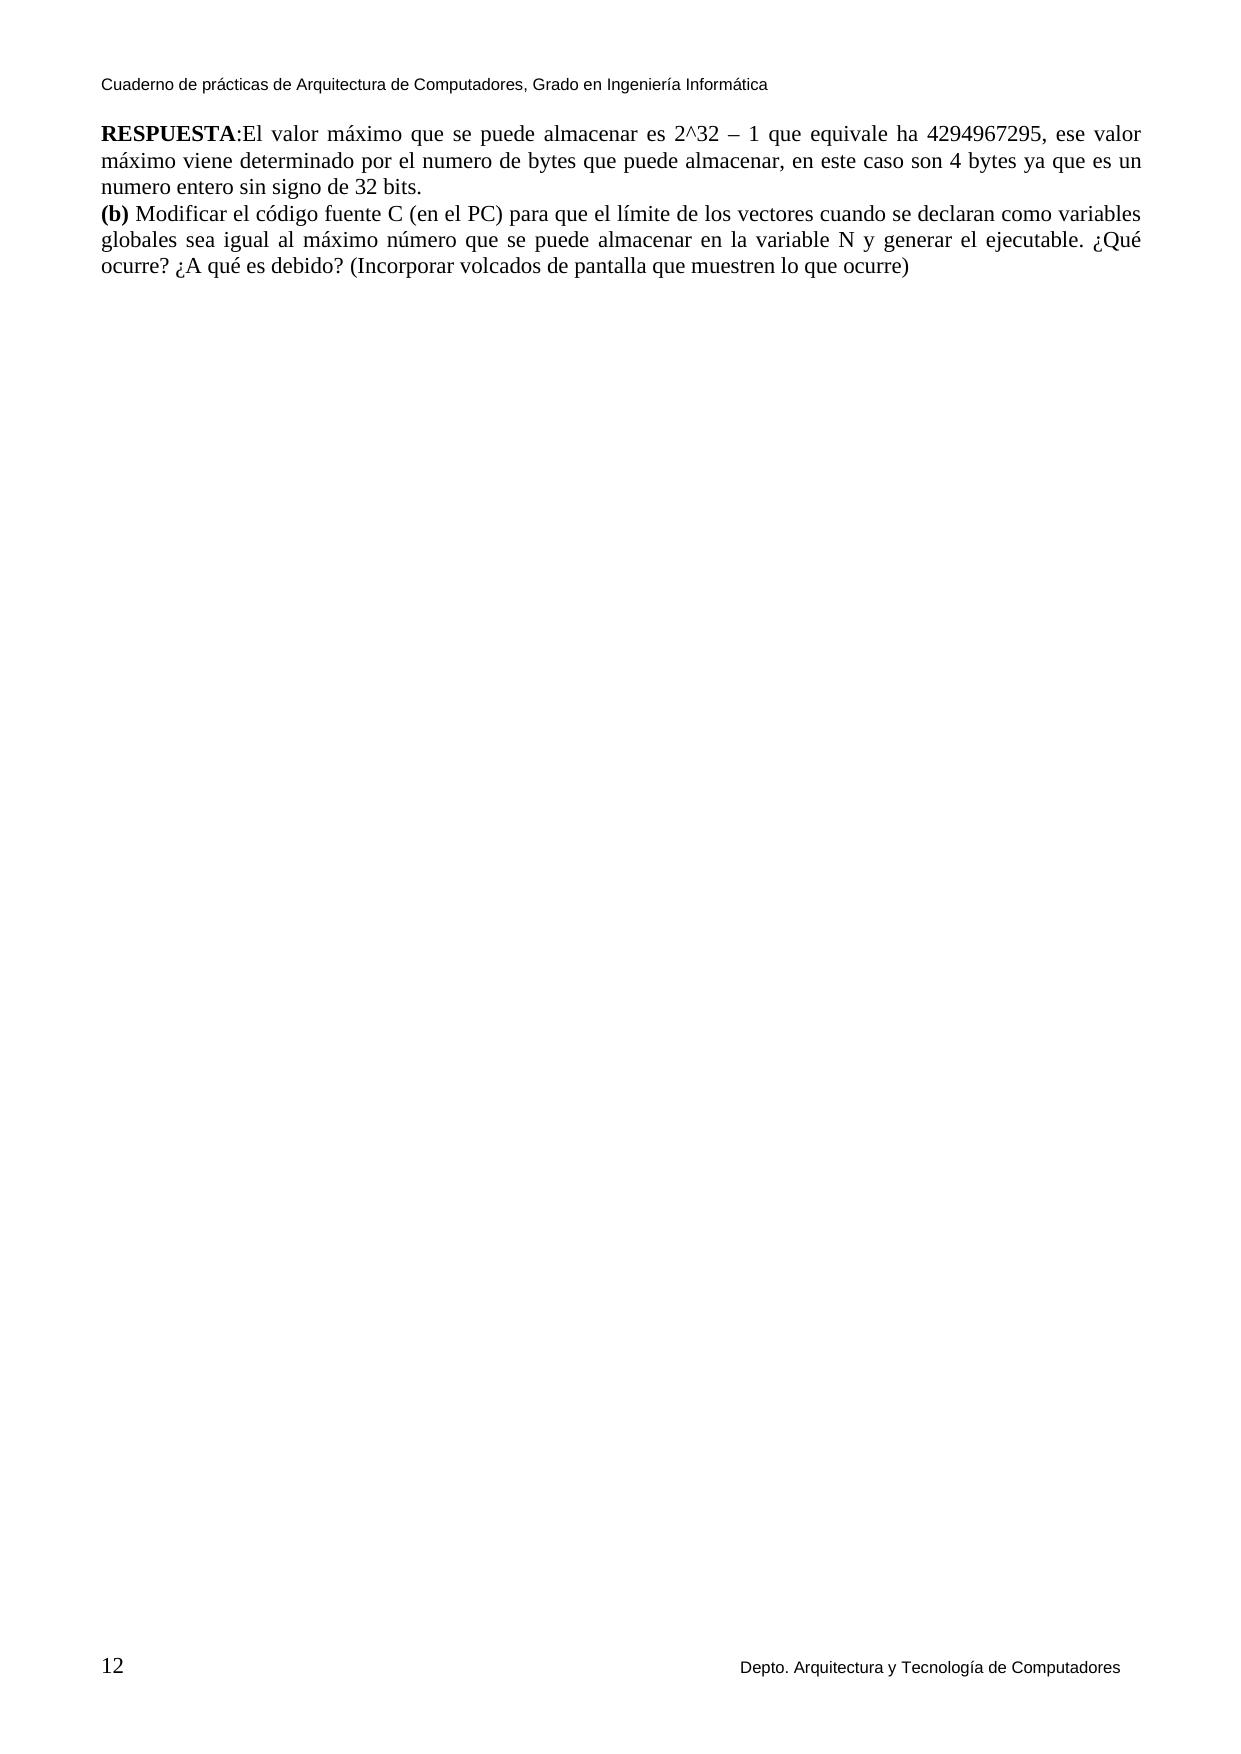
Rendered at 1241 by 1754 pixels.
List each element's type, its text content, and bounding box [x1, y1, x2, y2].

text (b) Modificar el código fuente C (en el PC) para que el límite de los vectores cuando se declaran como variables globales sea igual al máximo número que se puede almacenar en la variable N y generar el ejecutable. ¿Qué ocurre? ¿A qué es debido? (Incorporar volcados de pantalla que muestren lo que ocurre) [101, 199, 1143, 279]
text RESPUESTA:El valor máximo que se puede almacenar es 2^32 – 1 que equivale ha 4294967295, ese valor máximo viene determinado por el numero de bytes que puede almacenar, en este caso son 4 bytes ya que es un numero entero sin signo de 32 bits. [101, 121, 1143, 199]
